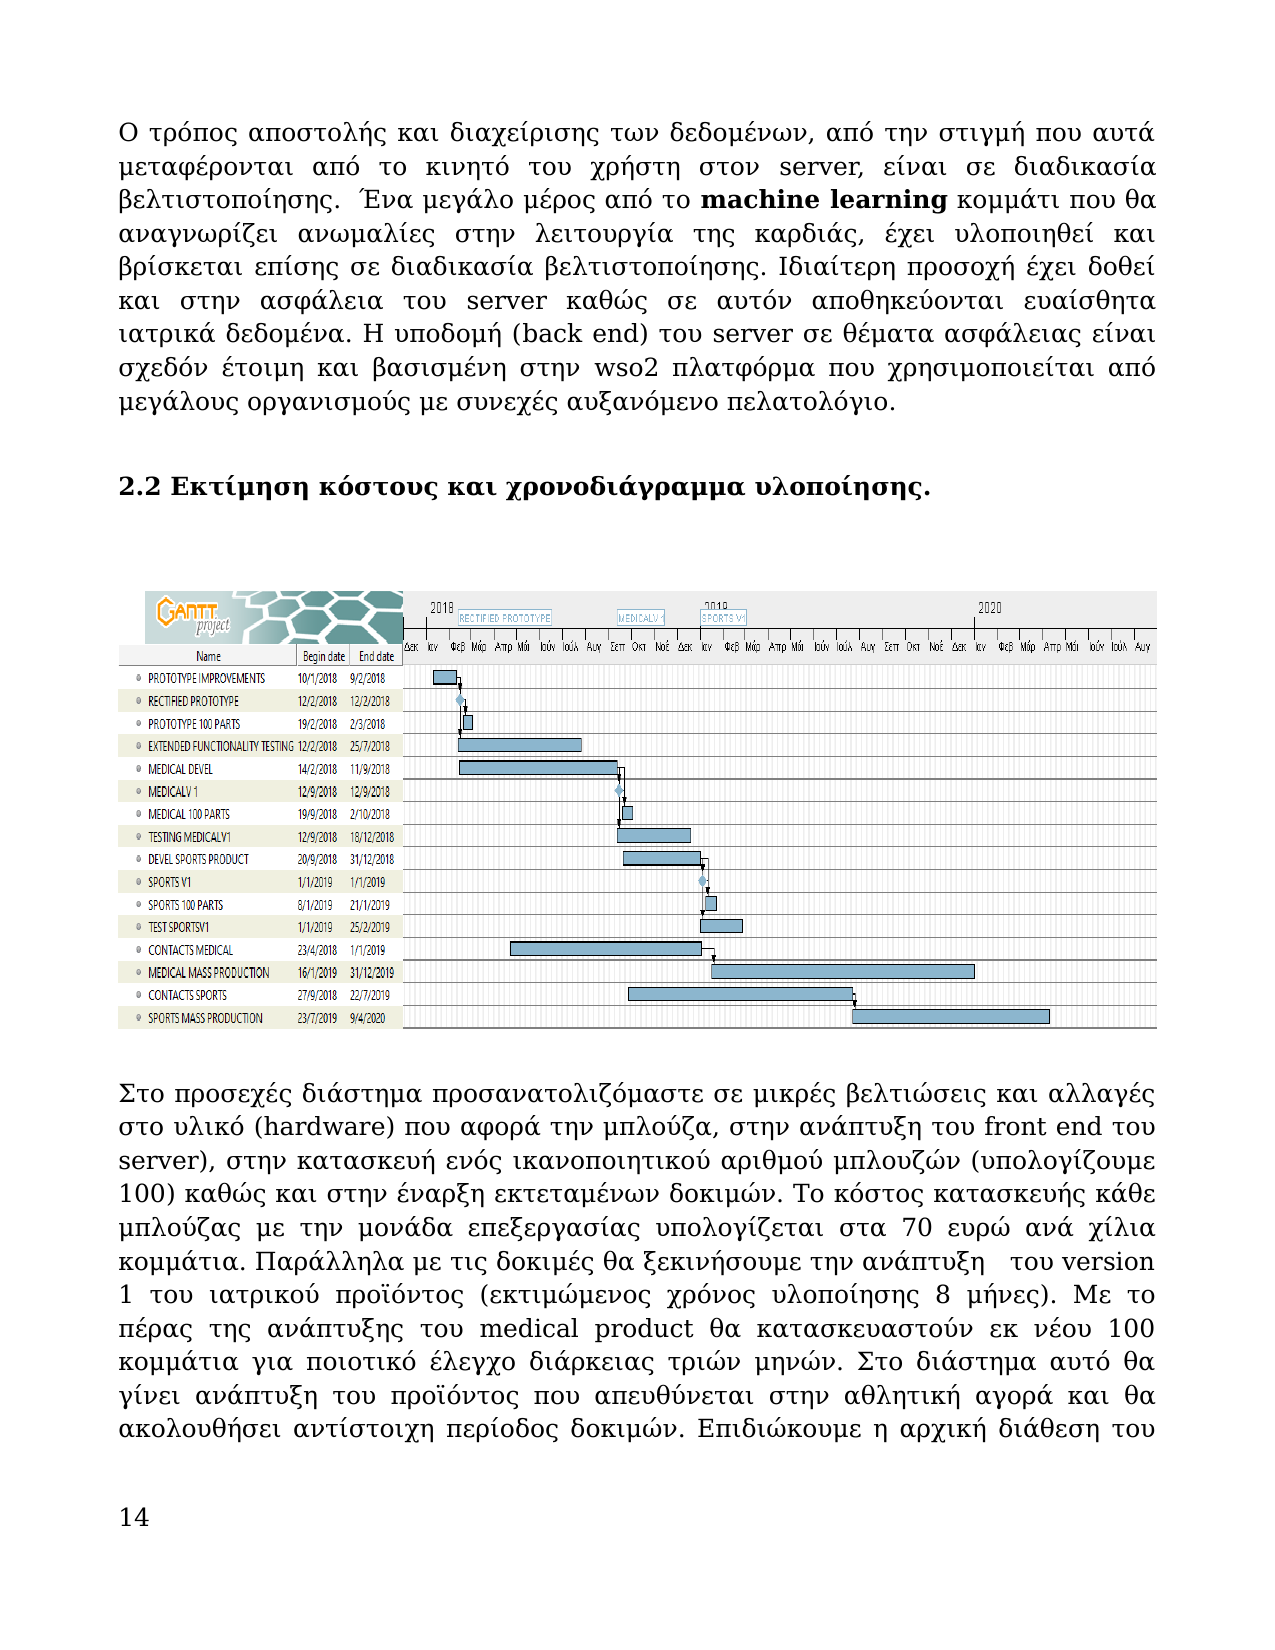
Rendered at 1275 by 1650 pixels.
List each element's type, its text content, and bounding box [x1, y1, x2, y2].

text Στο προσεχές διάστημα προσανατολιζόμαστε σε μικρές βελτιώσεις και αλλαγές στο υλικό (hardware) που αφορά την μπλούζα, στην ανάπτυξη του front end του server), στην κατασκευή ενός ικανοποιητικού αριθμού μπλουζών (υπολογίζουμε 100) καθώς και στην έναρξη εκτεταμένων δοκιμών. Το κόστος κατασκευής κάθε μπλούζας με την μονάδα επεξεργασίας υπολογίζεται στα 70 ευρώ ανά χίλια κομμάτια. Παράλληλα με τις δοκιμές θα ξεκινήσουμε την ανάπτυξη του version 1 του ιατρικού προϊόντος (εκτιμώμενος χρόνος υλοποίησης 8 μήνες). Με το πέρας της ανάπτυξης του medical product θα κατασκευαστούν εκ νέου 100 κομμάτια για ποιοτικό έλεγχο διάρκειας τριών μηνών. Στο διάστημα αυτό θα γίνει ανάπτυξη του προϊόντος που απευθύνεται στην αθλητική αγορά και θα ακολουθήσει αντίστοιχη περίοδος δοκιμών. Επιδιώκουμε η αρχική διάθεση του [118, 1079, 1157, 1444]
picture [118, 538, 1157, 1029]
text Ο τρόπος αποστολής και διαχείρισης των δεδομένων, από την στιγμή που αυτά μεταφέρονται από το κινητό του χρήστη στον server, είναι σε διαδικασία βελτιστοποίησης. Ένα μεγάλο μέρος από το machine learning κομμάτι που θα αναγνωρίζει ανωμαλίες στην λειτουργία της καρδιάς, έχει υλοποιηθεί και βρίσκεται επίσης σε διαδικασία βελτιστοποίησης. Ιδιαίτερη προσοχή έχει δοθεί και στην ασφάλεια του server καθώς σε αυτόν αποθηκεύονται ευαίσθητα ιατρικά δεδομένα. Η υποδομή (back end) του server σε θέματα ασφάλειας είναι σχεδόν έτοιμη και βασισμένη στην wso2 πλατφόρμα που χρησιμοποιείται από μεγάλους οργανισμούς με συνεχές αυξανόμενο πελατολόγιο. [118, 118, 1157, 416]
text 2.2 Εκτίμηση κόστους και χρονοδιάγραμμα υλοποίησης. [118, 472, 1157, 501]
